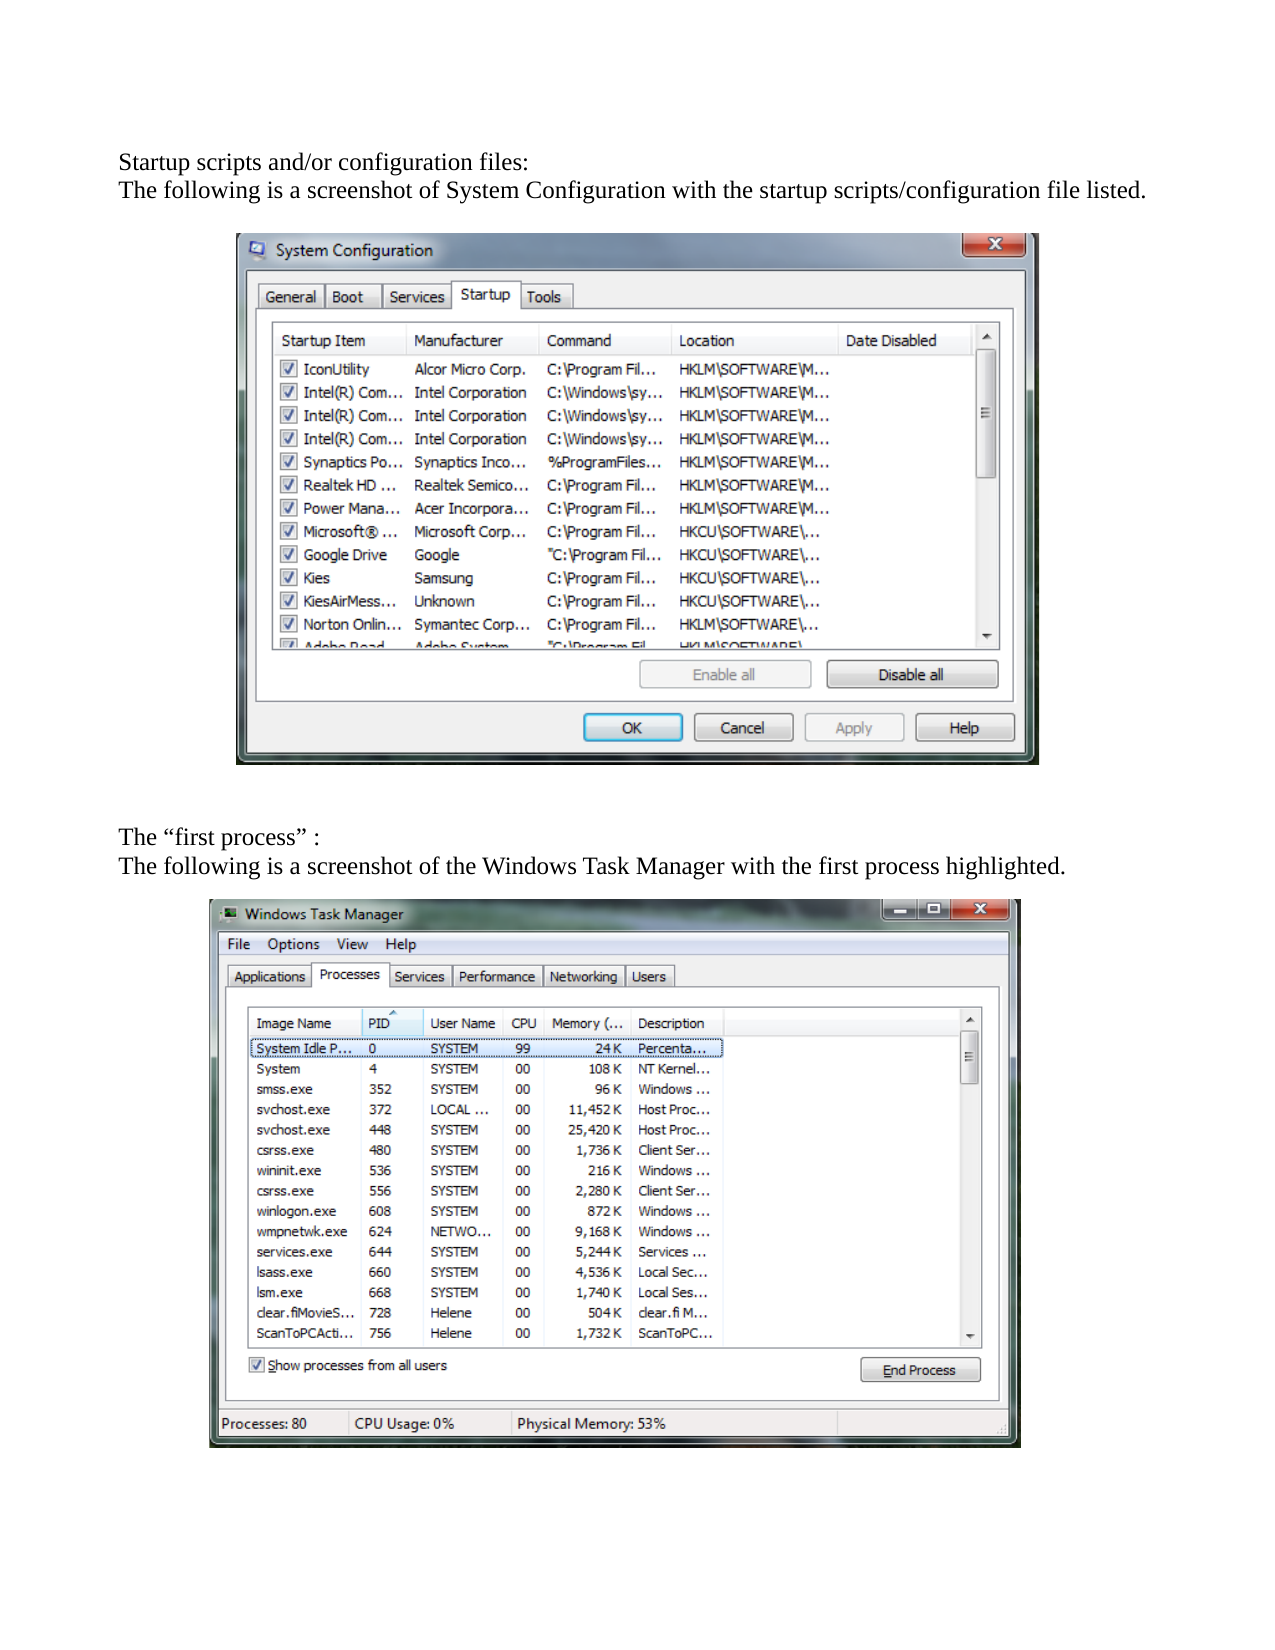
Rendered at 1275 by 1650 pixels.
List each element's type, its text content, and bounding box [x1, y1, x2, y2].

text The following is a screenshot of the Windows Task Manager with the first process highlighted. [118, 851, 1157, 880]
picture [236, 233, 1040, 765]
text Startup scripts and/or configuration files: [118, 147, 1157, 176]
text The “first process” : [118, 822, 1157, 851]
picture [209, 899, 1021, 1448]
text The following is a screenshot of System Configuration with the startup scripts/configuration file listed. [118, 176, 1157, 204]
